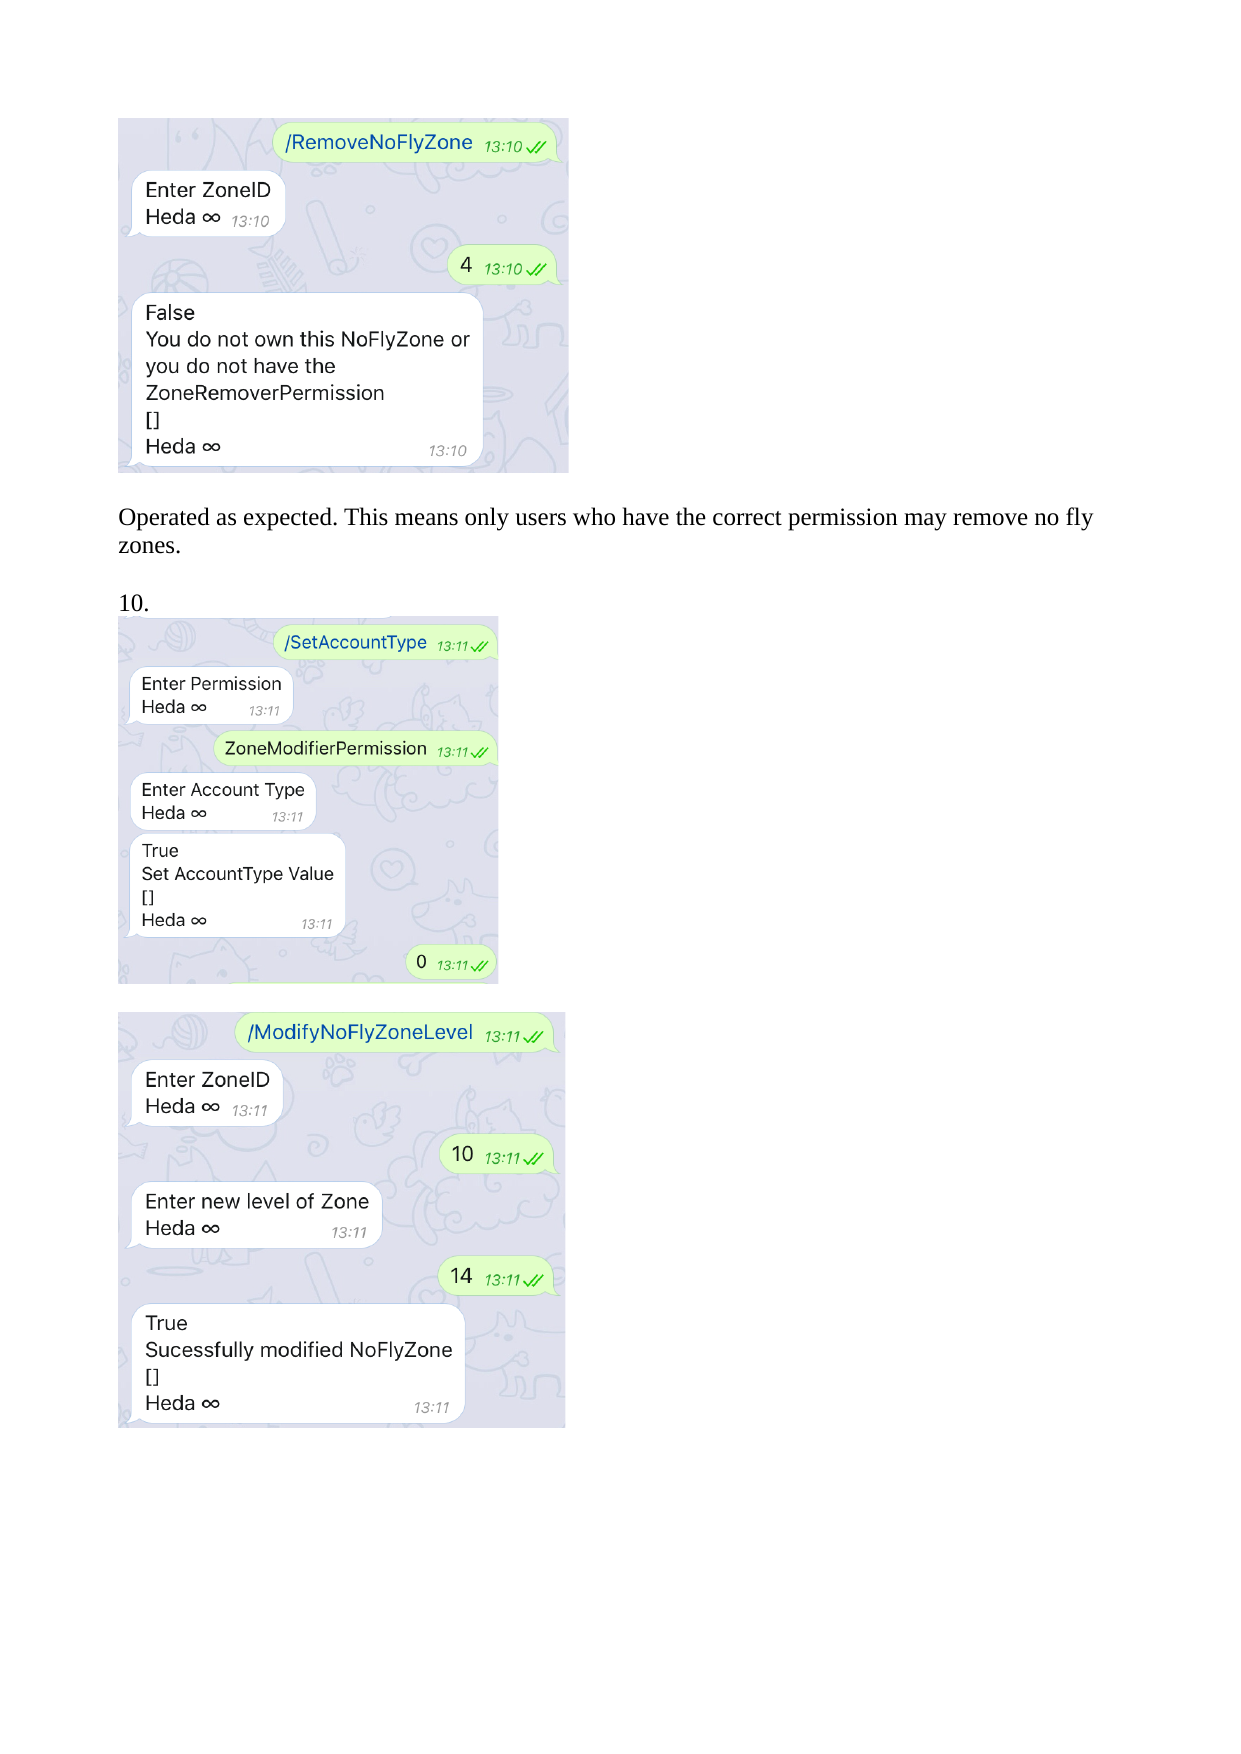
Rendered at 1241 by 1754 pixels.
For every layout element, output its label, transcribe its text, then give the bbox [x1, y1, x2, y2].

picture [118, 1012, 566, 1428]
picture [118, 616, 499, 984]
text Operated as expected. This means only users who have the correct permission may remove no fly zones. [118, 502, 1122, 559]
text 10. [118, 588, 1122, 617]
picture [118, 118, 569, 473]
